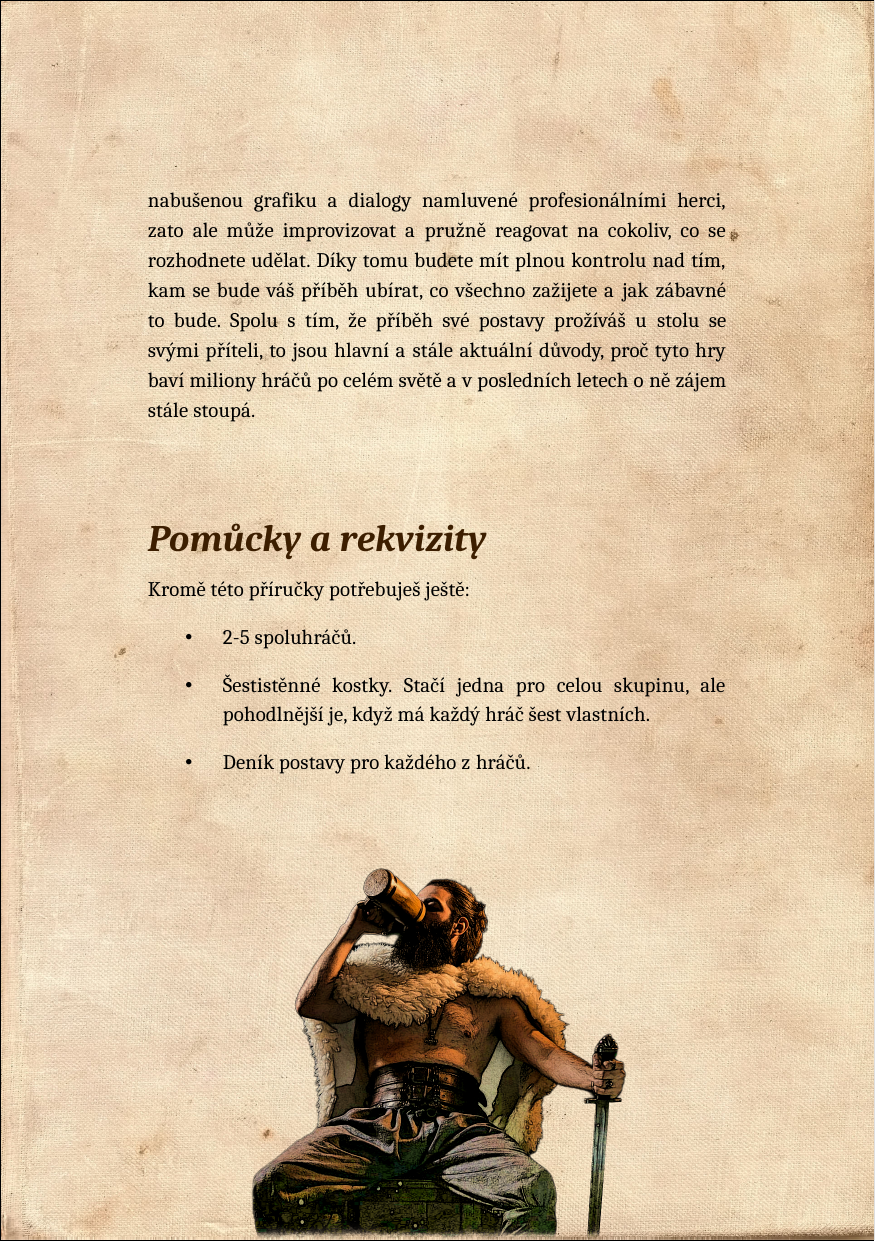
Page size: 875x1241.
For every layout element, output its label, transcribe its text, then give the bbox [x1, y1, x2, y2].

picture [1, 1, 874, 1241]
subtitle Pomůcky a⁠ rekvizity [148, 517, 726, 560]
list 2-5 spoluhráčů. [185, 626, 726, 649]
list Deník postavy pro každého z⁠ hráčů. [185, 751, 726, 775]
text Kromě této příručky potřebuješ ještě: [148, 578, 726, 602]
text nabušenou grafiku a⁠ dialogy namluvené profesionálními herci, zato ale může improvizovat a⁠ pružně reagovat na cokoliv, co se rozhodnete udělat. Díky tomu budete mít plnou kontrolu nad tím, kam se bude váš příběh ubírat, co všechno zažijete a⁠ jak zábavné to bude. Spolu s⁠ tím, že příběh své postavy prožíváš u⁠ stolu se svými příteli, to jsou hlavní a⁠ stále aktuální důvody, proč tyto hry baví miliony hráčů po celém světě a⁠ v⁠ posledních letech o⁠ ně zájem stále stoupá. [148, 189, 726, 422]
list Šestistěnné kostky. Stačí jedna pro celou skupinu, ale pohodlnější je, když má každý hráč šest vlastních. [185, 673, 726, 727]
